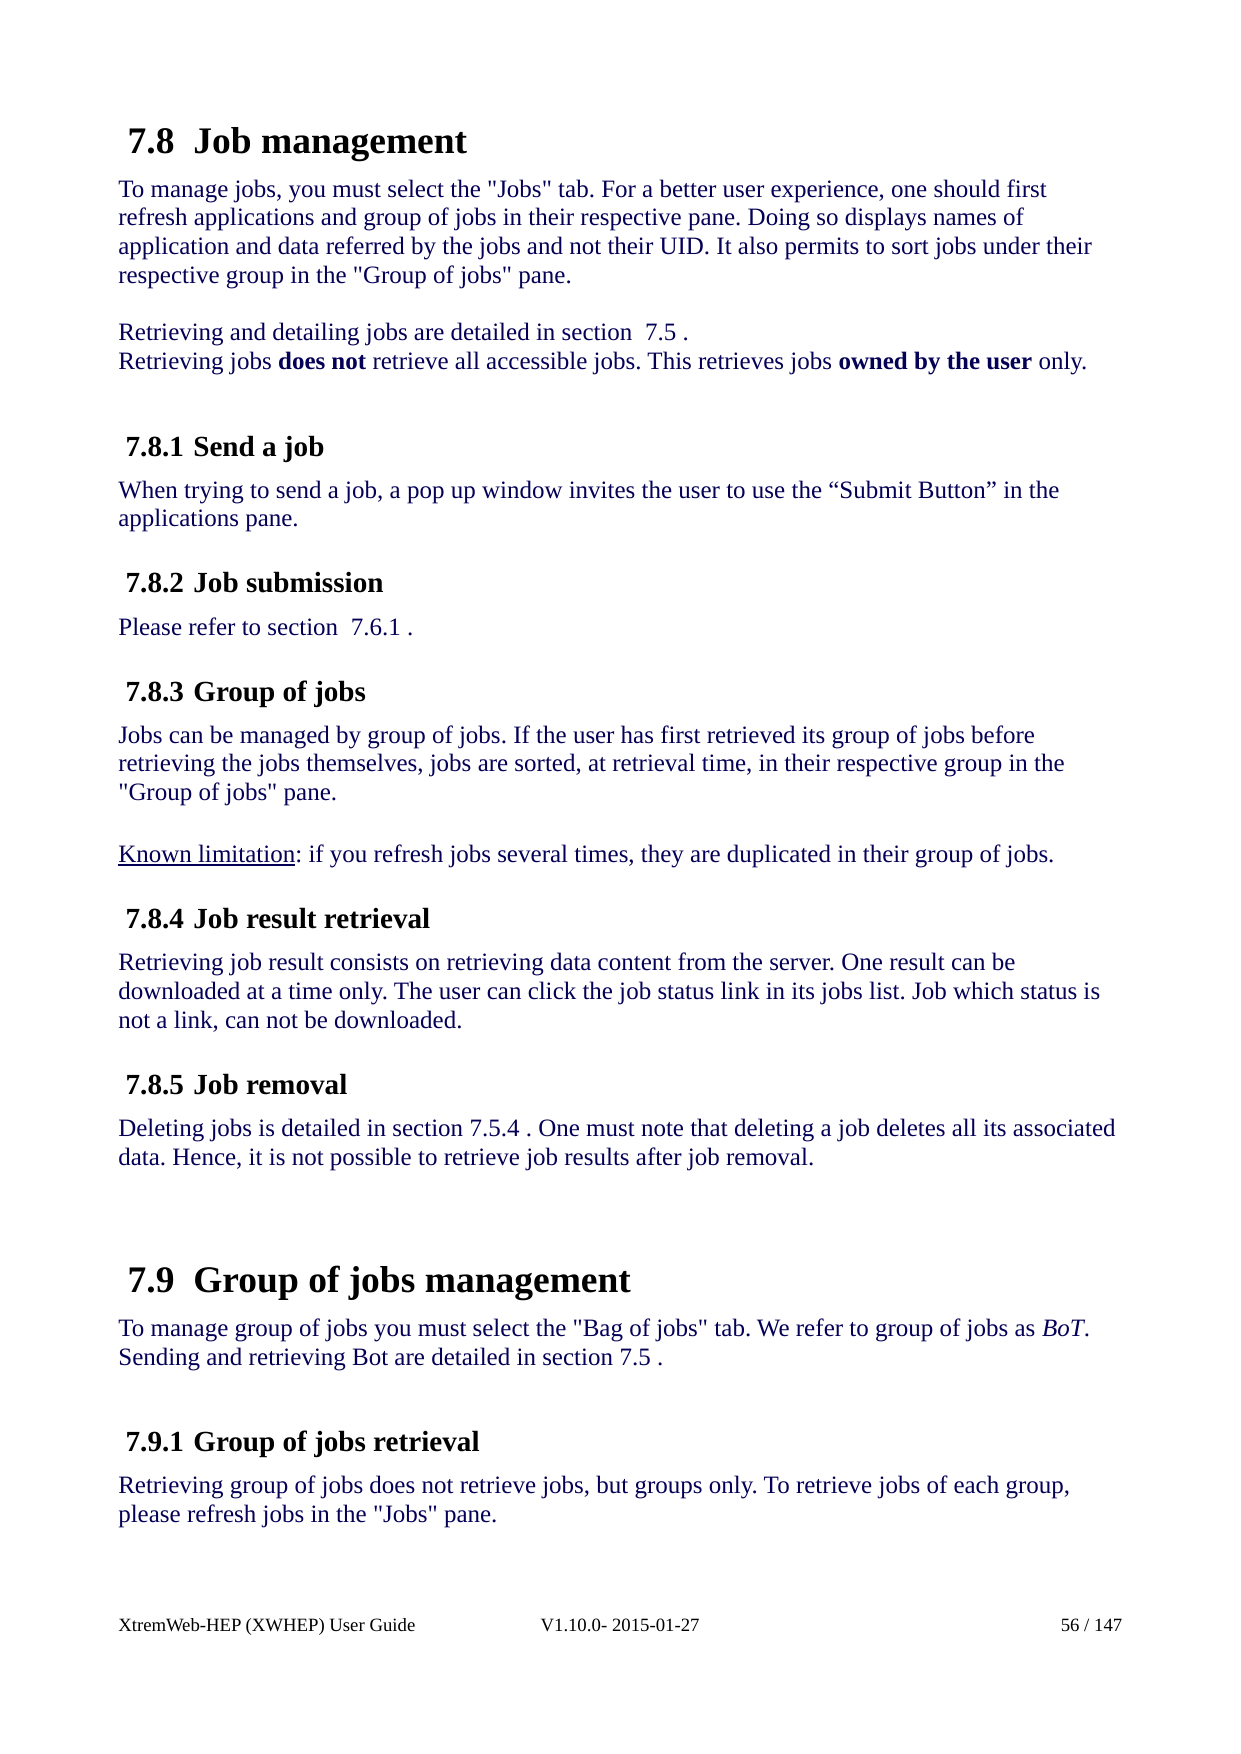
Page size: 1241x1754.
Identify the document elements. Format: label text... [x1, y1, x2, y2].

text When trying to send a job, a pop up window invites the user to use the “Submit Button” in the applications pane. [118, 475, 1122, 532]
subtitle Group of jobs retrieval [118, 1424, 1122, 1458]
text Retrieving job result consists on retrieving data content from the server. One result can be downloaded at a time only. The user can click the job status link in its jobs list. Job which status is not a link, can not be downloaded. [118, 947, 1122, 1034]
subtitle Group of jobs management [118, 1258, 1122, 1301]
subtitle Job result retrieval [118, 901, 1122, 935]
text Deleting jobs is detailed in section7.5.4. One must note that deleting a job deletes all its associated data. Hence, it is not possible to retrieve job results after job removal. [118, 1113, 1122, 1171]
text Known limitation: if you refresh jobs several times, they are duplicated in their group of jobs. [118, 839, 1122, 868]
subtitle Job submission [118, 566, 1122, 599]
text To manage jobs, you must select the "Jobs" tab. For a better user experience, one should first refresh applications and group of jobs in their respective pane. Doing so displays names of application and data referred by the jobs and not their UID. It also permits to sort jobs under their respective group in the "Group of jobs" pane. [118, 174, 1122, 289]
text Sending and retrieving Bot are detailed in section7.5. [118, 1342, 1122, 1371]
subtitle Send a job [118, 429, 1122, 462]
text Retrieving group of jobs does not retrieve jobs, but groups only. To retrieve jobs of each group, please refresh jobs in the "Jobs" pane. [118, 1471, 1122, 1528]
text Retrieving jobs does not retrieve all accessible jobs. This retrieves jobs owned by the user only. [118, 346, 1122, 375]
subtitle Job management [118, 118, 1122, 161]
text Please refer to section 7.6.1. [118, 612, 1122, 640]
text To manage group of jobs you must select the "Bag of jobs" tab. We refer to group of jobs as BoT. [118, 1313, 1122, 1342]
subtitle Job removal [118, 1067, 1122, 1101]
text Jobs can be managed by group of jobs. If the user has first retrieved its group of jobs before retrieving the jobs themselves, jobs are sorted, at retrieval time, in their respective group in the "Group of jobs" pane. [118, 720, 1122, 806]
text Retrieving and detailing jobs are detailed in section 7.5. [118, 317, 1122, 346]
subtitle Group of jobs [118, 674, 1122, 707]
